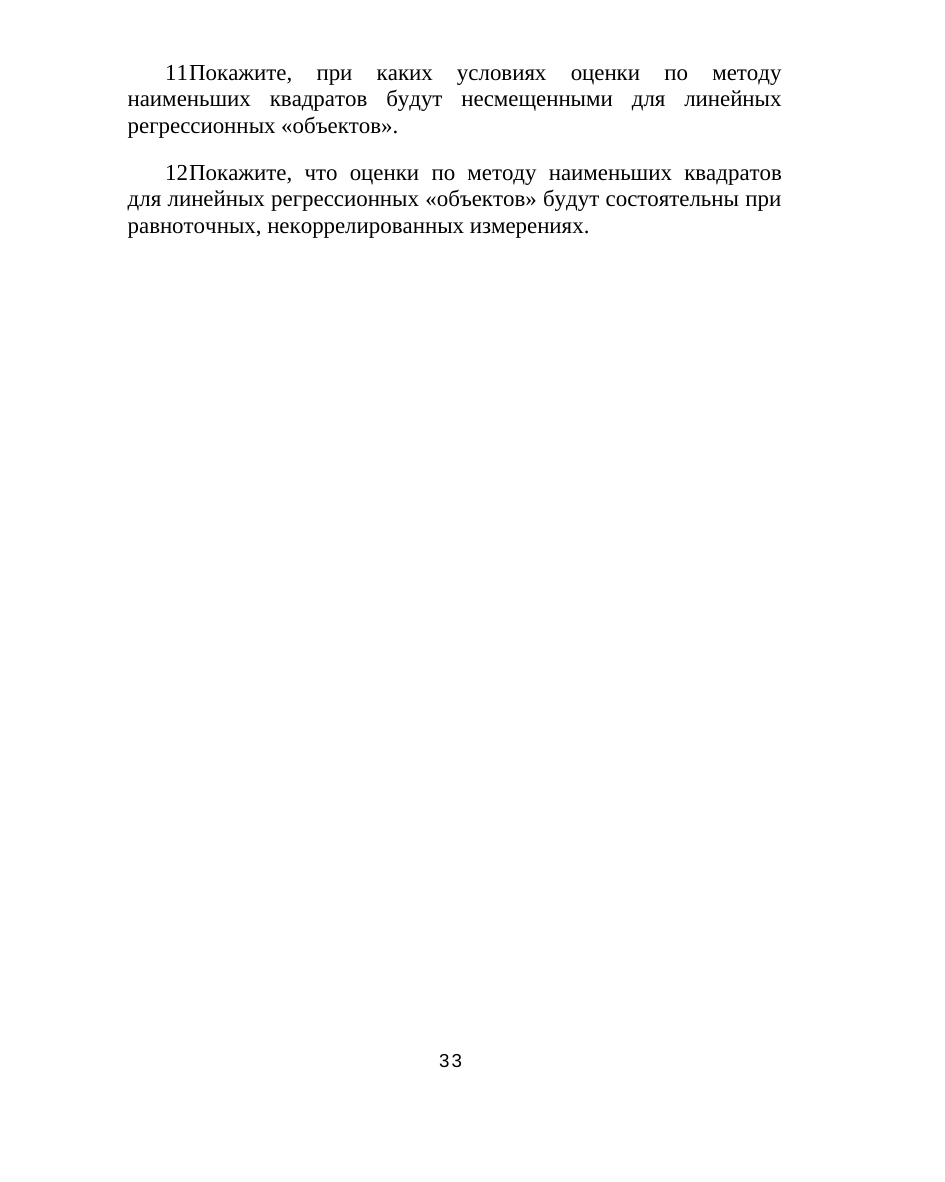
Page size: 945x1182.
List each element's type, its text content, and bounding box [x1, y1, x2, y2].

list Покажите, что оценки по методу наименьших квадратов для линейных регрессионных «объектов» будут состоятельны при равноточных, некоррелированных измерениях. [127, 159, 783, 238]
list Покажите, при каких условиях оценки по методу наименьших квадратов будут несмещенными для линейных регрессионных «объектов». [127, 59, 783, 138]
